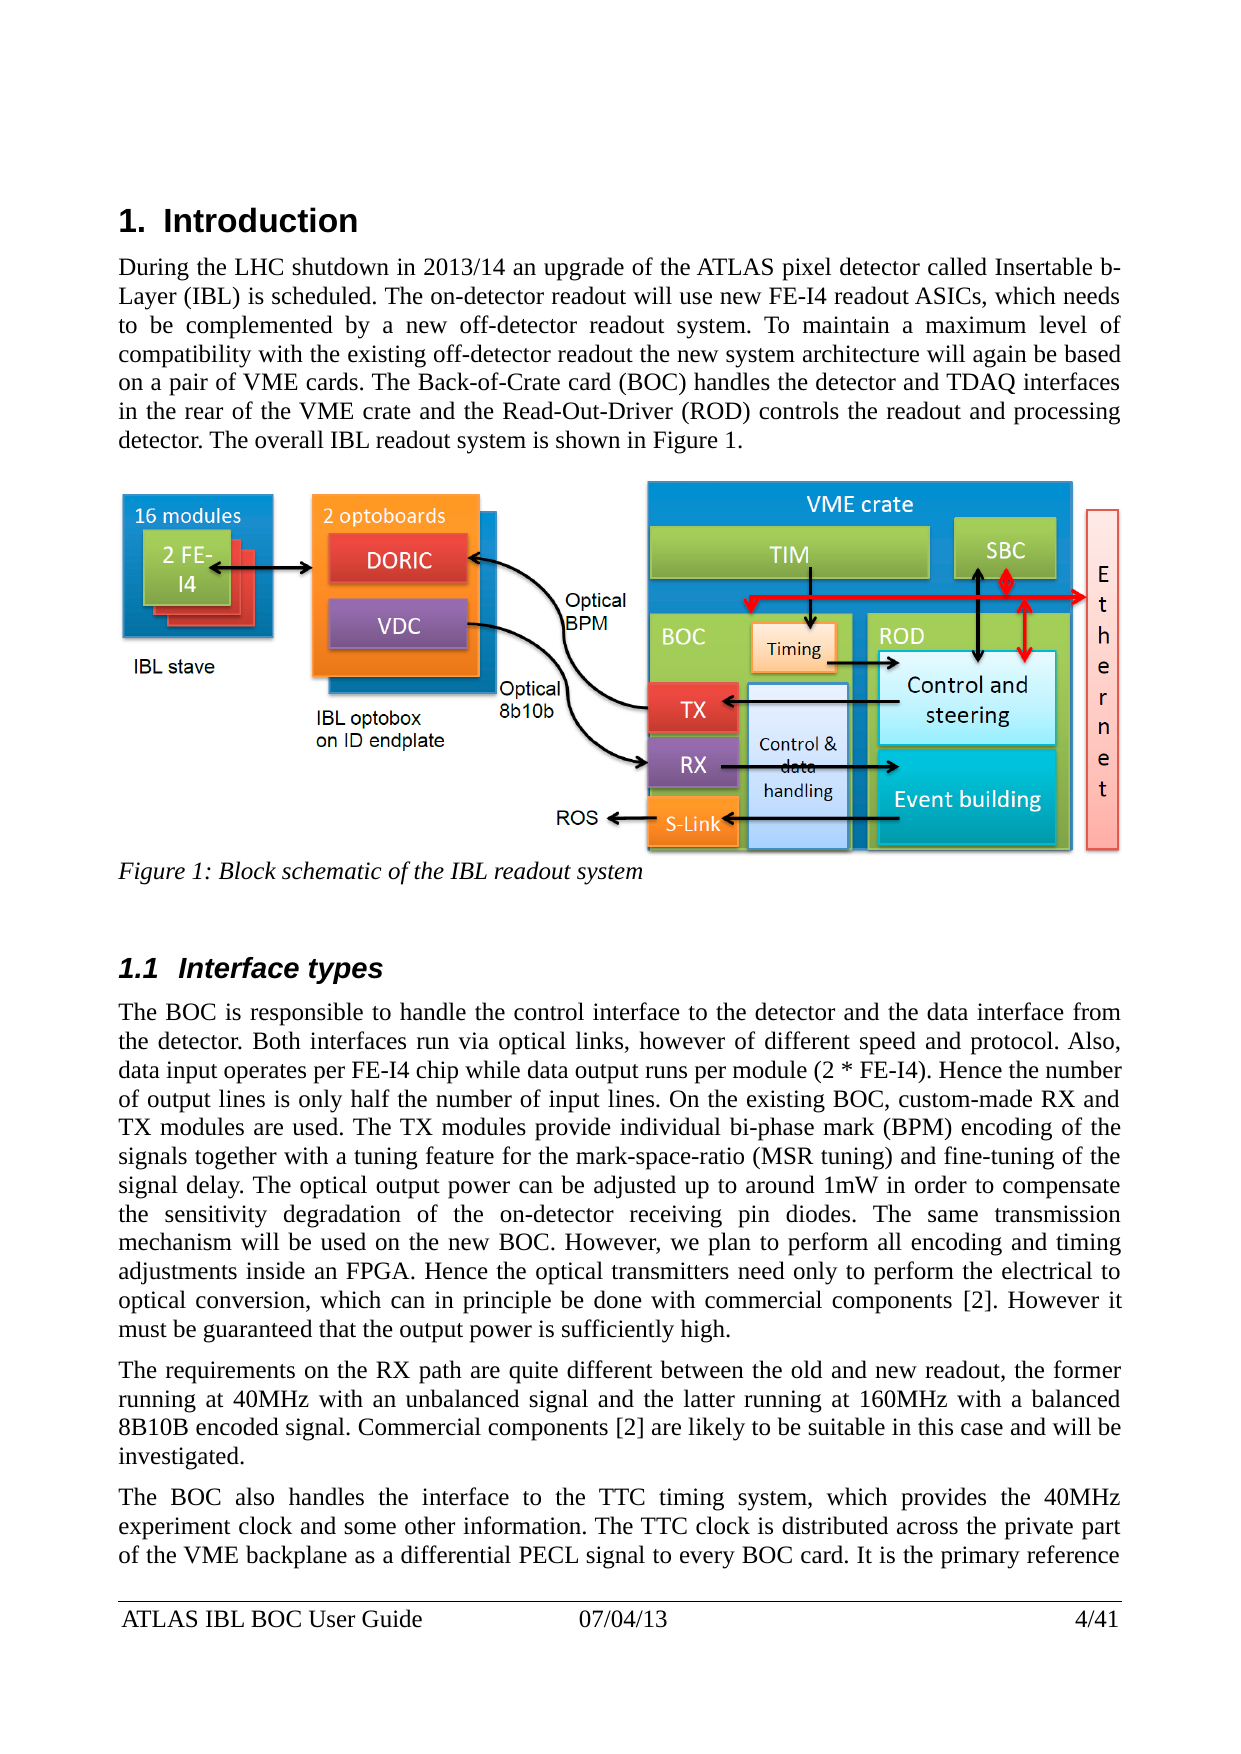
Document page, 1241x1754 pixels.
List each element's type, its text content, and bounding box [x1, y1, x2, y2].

text The BOC is responsible to handle the control interface to the detector and the data interface from the detector. Both interfaces run via optical links, however of different speed and protocol. Also, data input operates per FE-I4 chip while data output runs per module (2 * FE-I4). Hence the number of output lines is only half the number of input lines. On the existing BOC, custom-made RX and TX modules are used. The TX modules provide individual bi-phase mark (BPM) encoding of the signals together with a tuning feature for the mark-space-ratio (MSR tuning) and fine-tuning of the signal delay. The optical output power can be adjusted up to around 1mW in order to compensate the sensitivity degradation of the on-detector receiving pin diodes. The same transmission mechanism will be used on the new BOC. However, we plan to perform all encoding and timing adjustments inside an FPGA. Hence the optical transmitters need only to perform the electrical to optical conversion, which can in principle be done with commercial components [2]. However it must be guaranteed that the output power is sufficiently high. [118, 997, 1122, 1342]
picture [118, 478, 1123, 857]
text The requirements on the RX path are quite different between the old and new readout, the former running at 40MHz with an unbalanced signal and the latter running at 160MHz with a balanced 8B10B encoded signal. Commercial components [2] are likely to be suitable in this case and will be investigated. [118, 1355, 1122, 1470]
text The BOC also handles the interface to the TTC timing system, which provides the 40MHz experiment clock and some other information. The TTC clock is distributed across the private part of the VME backplane as a differential PECL signal to every BOC card. It is the primary reference [118, 1482, 1122, 1569]
text During the LHC shutdown in 2013/14 an upgrade of the ATLAS pixel detector called Insertable b-Layer (IBL) is scheduled. The on-detector readout will use new FE-I4 readout ASICs, which needs to be complemented by a new off-detector readout system. To maintain a maximum level of compatibility with the existing off-detector readout the new system architecture will again be based on a pair of VME cards. The Back-of-Crate card (BOC) handles the detector and TDAQ interfaces in the rear of the VME crate and the Read-Out-Driver (ROD) controls the readout and processing detector. The overall IBL readout system is shown in Figure 1. [118, 252, 1122, 454]
subtitle Interface types [118, 951, 1122, 985]
subtitle Introduction [118, 201, 1122, 240]
text Figure 1: Block schematic of the IBL readout system [118, 857, 1122, 885]
